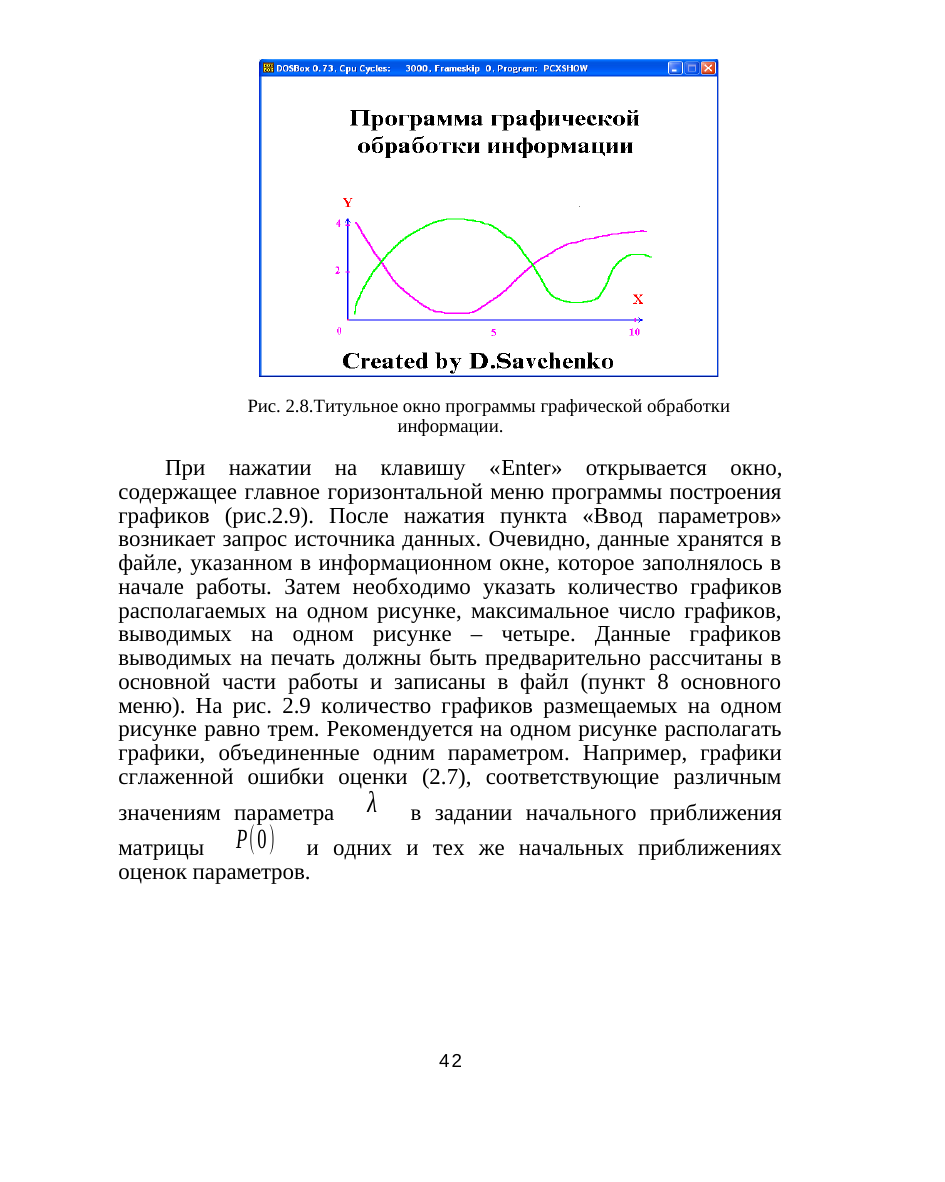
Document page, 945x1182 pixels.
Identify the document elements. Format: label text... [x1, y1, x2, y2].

picture [259, 59, 719, 377]
text При нажатии на клавишу «Enter» открывается окно, содержащее главное горизонтальной меню программы построения графиков (рис.2.9). После нажатия пункта «Ввод параметров» возникает запрос источника данных. Очевидно, данные хранятся в файле, указанном в информационном окне, которое заполнялось в начале работы. Затем необходимо указать количество графиков располагаемых на одном рисунке, максимальное число графиков, выводимых на одном рисунке – четыре. Данные графиков выводимых на печать должны быть предварительно рассчитаны в основной части работы и записаны в файл (пункт 8 основного меню). На рис. 2.9 количество графиков размещаемых на одном рисунке равно трем. Рекомендуется на одном рисунке располагать графики, объединенные одним параметром. Например, графики сглаженной ошибки оценки (2.7), соответствующие различным значениям параметра в задании начального приближения матрицы и одних и тех же начальных приближениях оценок параметров. [118, 457, 783, 884]
text Рис. 2.8.Титульное окно программы графической обработки информации. [118, 397, 783, 436]
